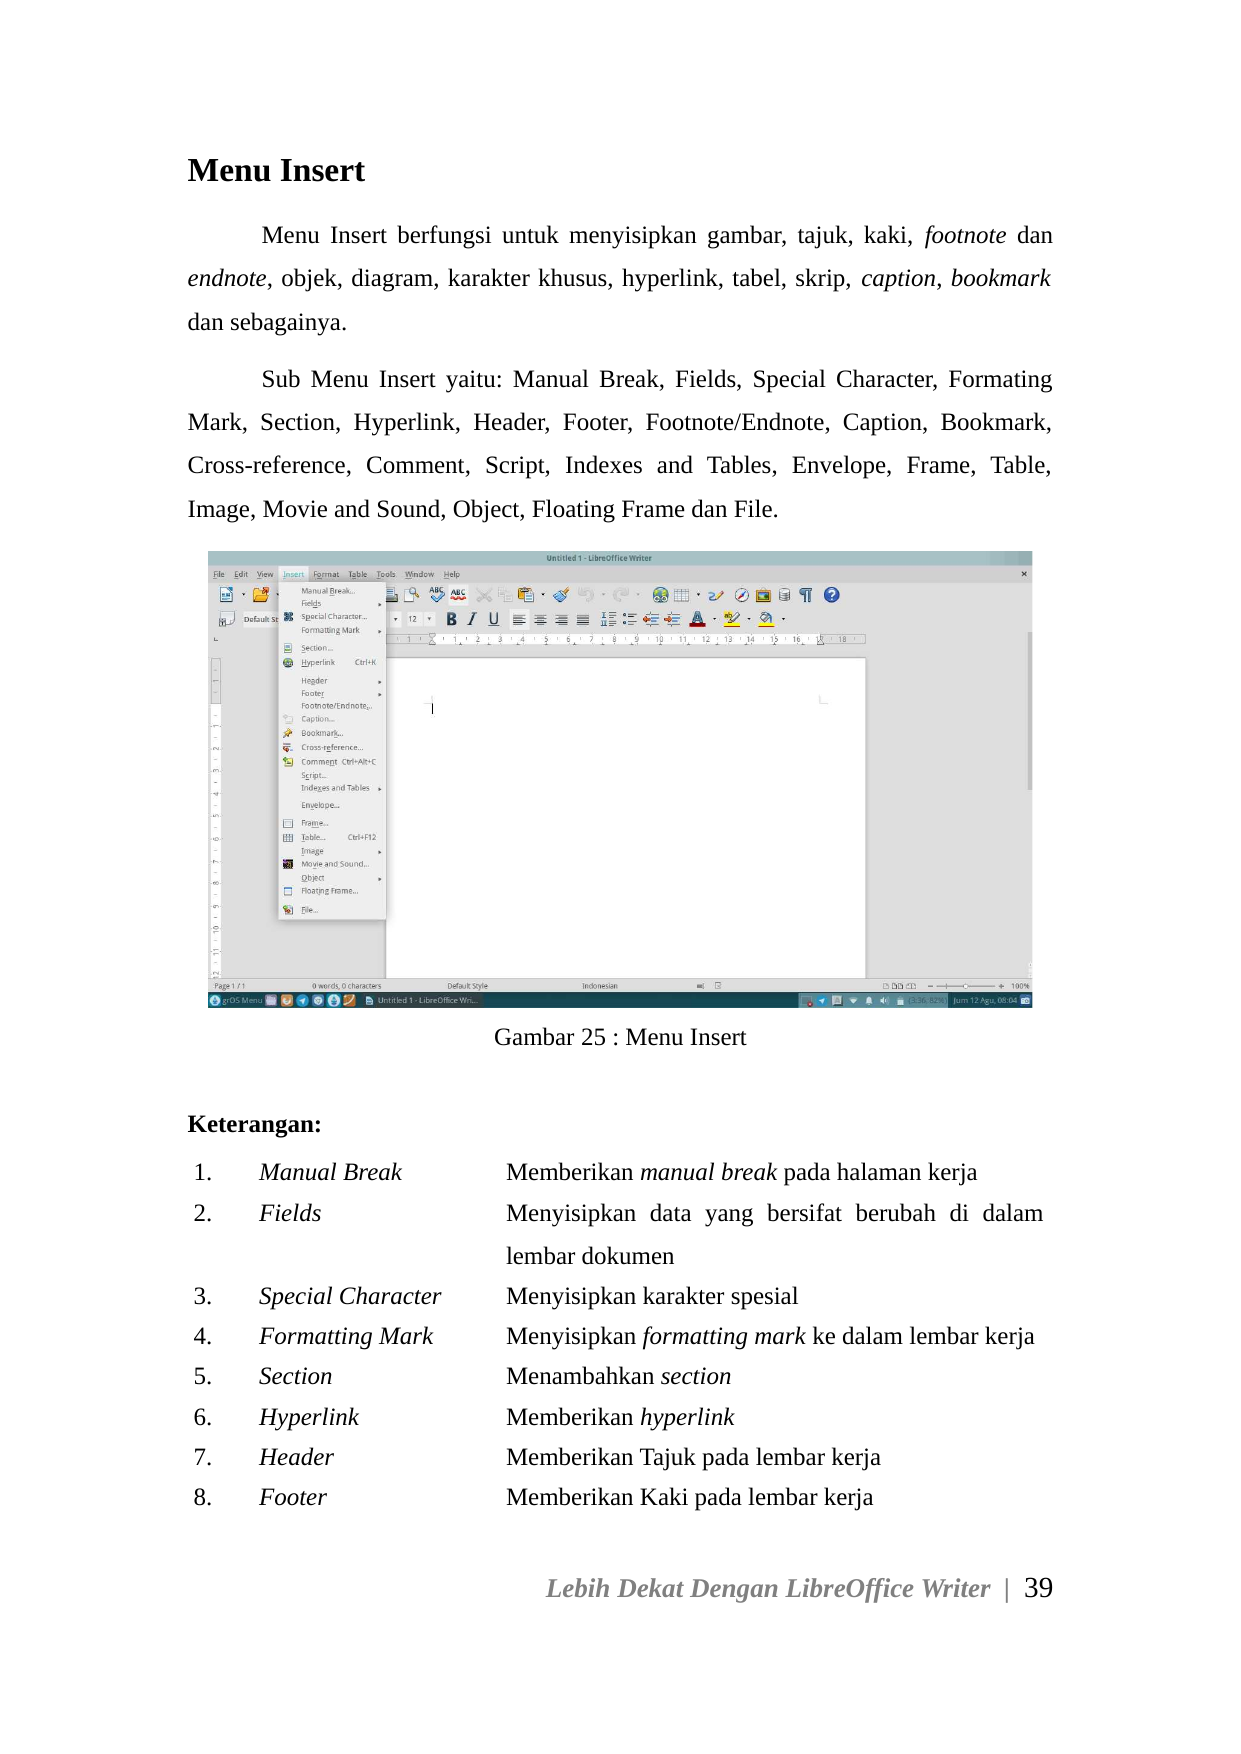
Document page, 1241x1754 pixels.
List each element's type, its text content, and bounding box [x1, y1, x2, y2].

table_cell Menambahkan section [500, 1356, 1050, 1396]
subtitle Menu Insert [187, 150, 1053, 189]
table_cell 4. [188, 1316, 253, 1356]
table_cell 6. [188, 1396, 253, 1436]
table_cell 5. [188, 1356, 253, 1396]
table_header Memberikan manual break pada halaman kerja [500, 1152, 1050, 1192]
text Gambar 25 : Menu Insert [187, 551, 1053, 1051]
table_cell Fields [253, 1192, 500, 1275]
picture [208, 551, 1033, 1008]
table_cell 2. [188, 1192, 253, 1275]
table_cell Menyisipkan karakter spesial [500, 1275, 1050, 1316]
table_cell Memberikan hyperlink [500, 1396, 1050, 1436]
table_cell Special Character [253, 1275, 500, 1316]
table_cell 7. [188, 1436, 253, 1476]
table_cell 3. [188, 1275, 253, 1316]
table_cell Menyisipkan formatting mark ke dalam lembar kerja [500, 1316, 1050, 1356]
table_cell Memberikan Kaki pada lembar kerja [500, 1476, 1050, 1517]
table_cell Footer [253, 1476, 500, 1517]
table_cell Menyisipkan data yang bersifat berubah di dalam lembar dokumen [500, 1192, 1050, 1275]
table_cell Formatting Mark [253, 1316, 500, 1356]
table_cell Section [253, 1356, 500, 1396]
table_cell 8. [188, 1476, 253, 1517]
text Sub Menu Insert yaitu: Manual Break, Fields, Special Character, Formating Mark, Section, Hyperlink, Header, Footer, Footnote/Endnote, Caption, Bookmark, Cross-reference, Comment, Script, Indexes and Tables, Envelope, Frame, Table, Image, Movie and Sound, Object, Floating Frame dan File. [187, 364, 1053, 522]
text Keterangan: [187, 1109, 1053, 1137]
table_header 1. [188, 1152, 253, 1192]
table_cell Memberikan Tajuk pada lembar kerja [500, 1436, 1050, 1476]
table_cell Header [253, 1436, 500, 1476]
text Menu Insert berfungsi untuk menyisipkan gambar, tajuk, kaki, footnote dan endnote, objek, diagram, karakter khusus, hyperlink, tabel, skrip, caption, bookmark dan sebagainya. [187, 220, 1053, 335]
table_header Manual Break [253, 1152, 500, 1192]
table_cell Hyperlink [253, 1396, 500, 1436]
